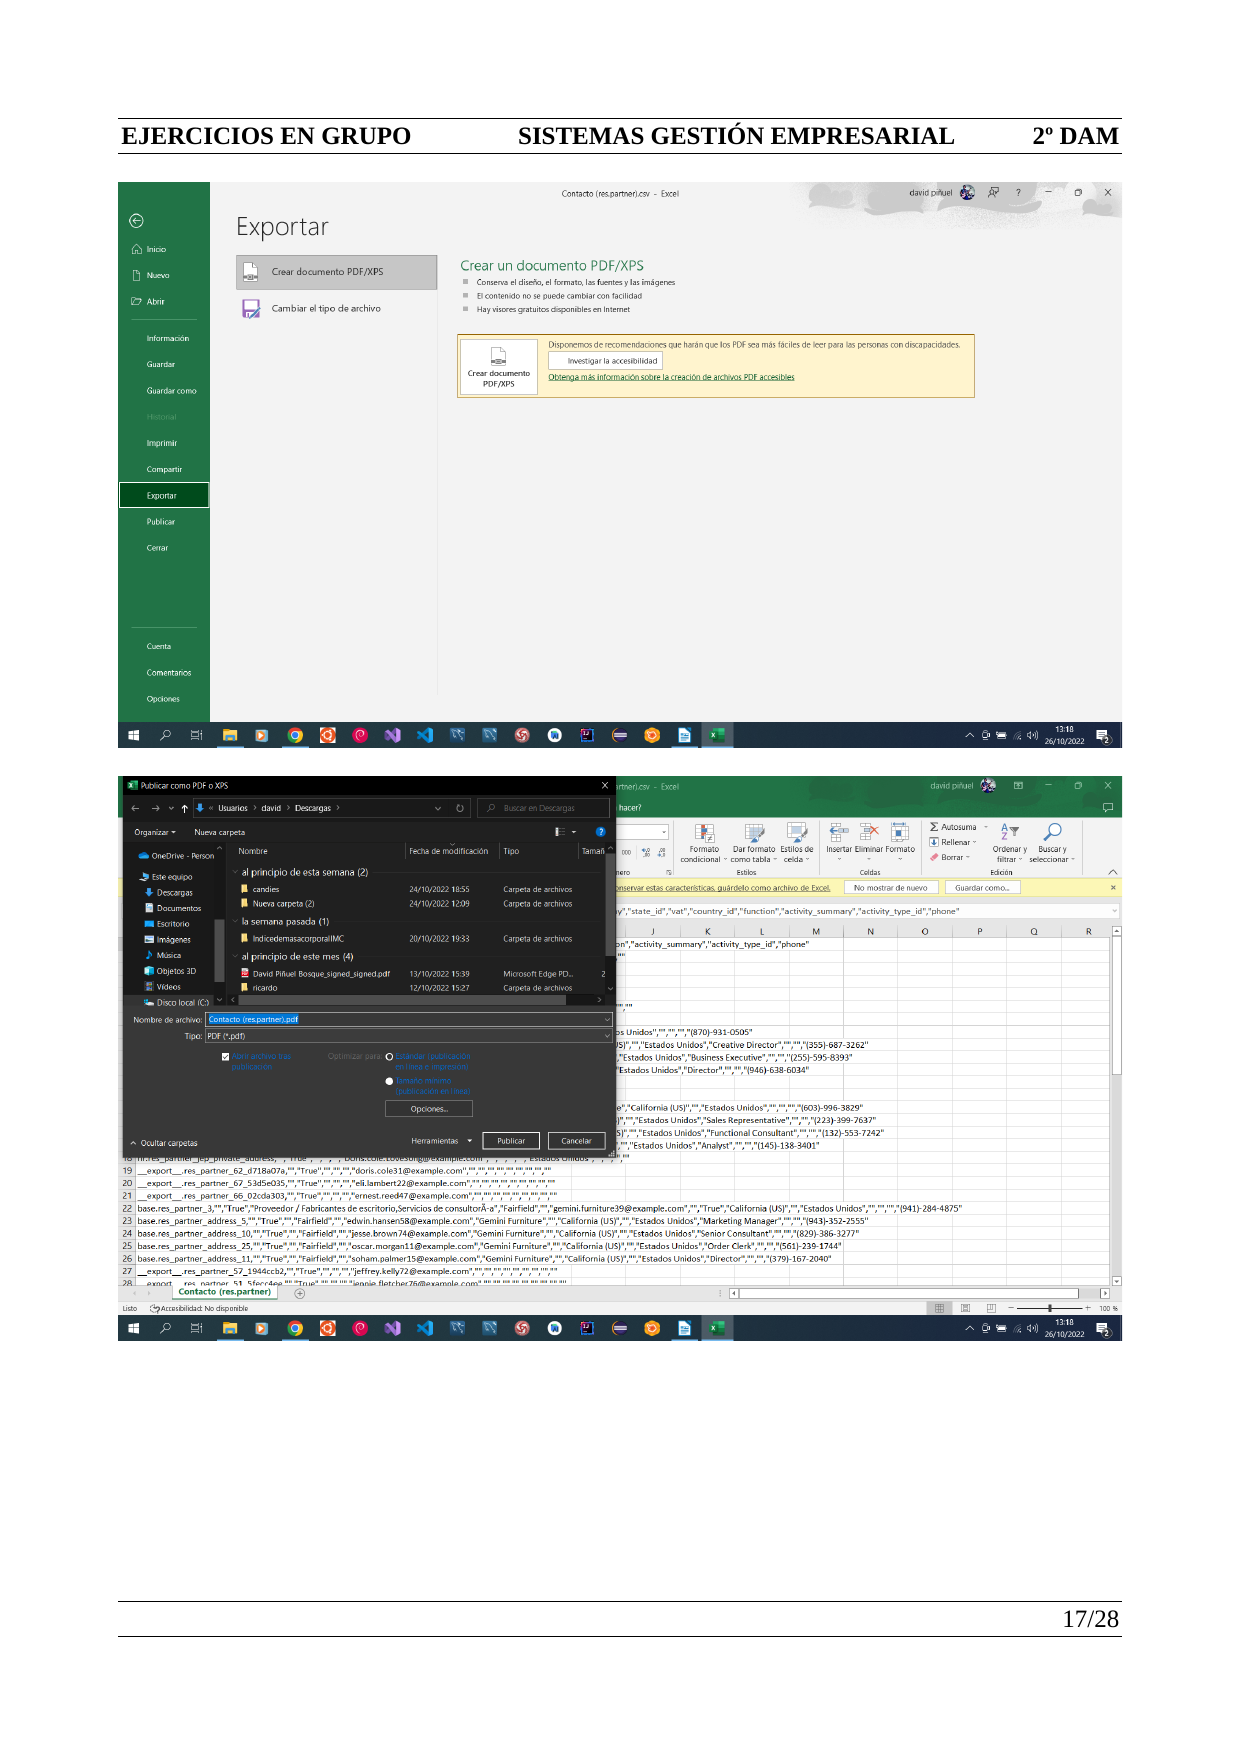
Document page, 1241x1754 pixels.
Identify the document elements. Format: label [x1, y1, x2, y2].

picture [118, 182, 1123, 748]
picture [118, 776, 1123, 1341]
